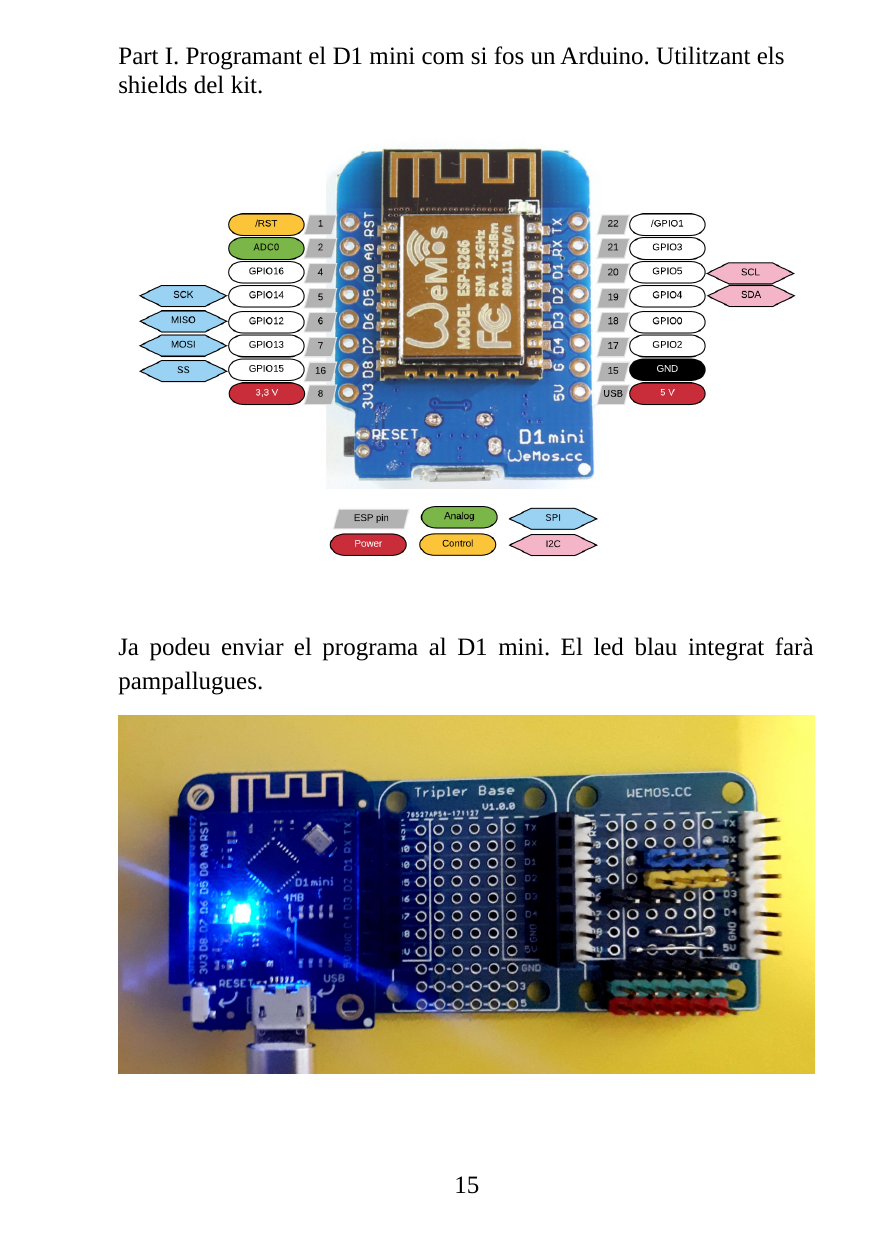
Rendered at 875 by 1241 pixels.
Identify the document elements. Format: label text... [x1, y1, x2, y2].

text Ja podeu enviar el programa al D1 mini. El led blau integrat farà pampallugues. [118, 632, 815, 695]
picture [118, 116, 815, 577]
picture [118, 715, 815, 1074]
